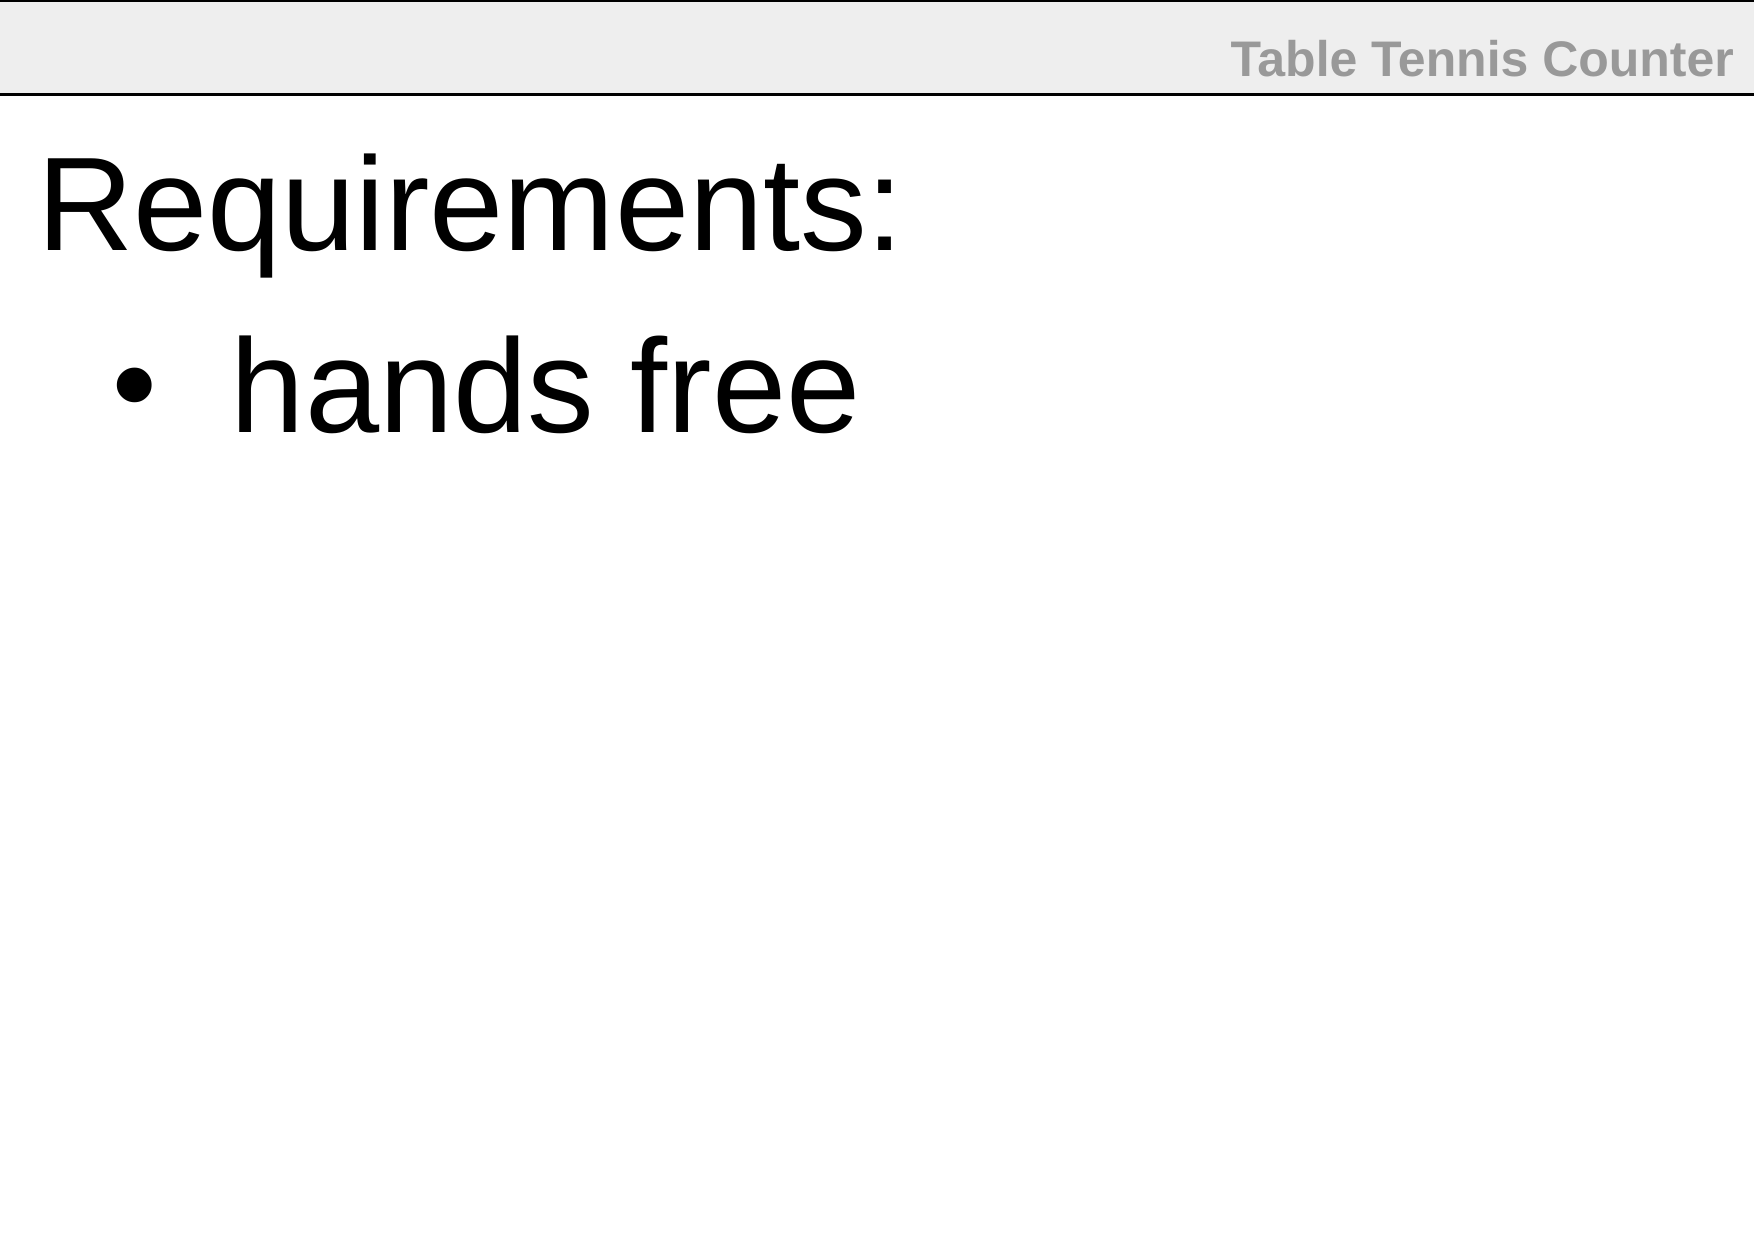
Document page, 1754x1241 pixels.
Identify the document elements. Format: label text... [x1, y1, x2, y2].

list hands free [112, 308, 1754, 461]
text Requirements: [0, 126, 1754, 279]
